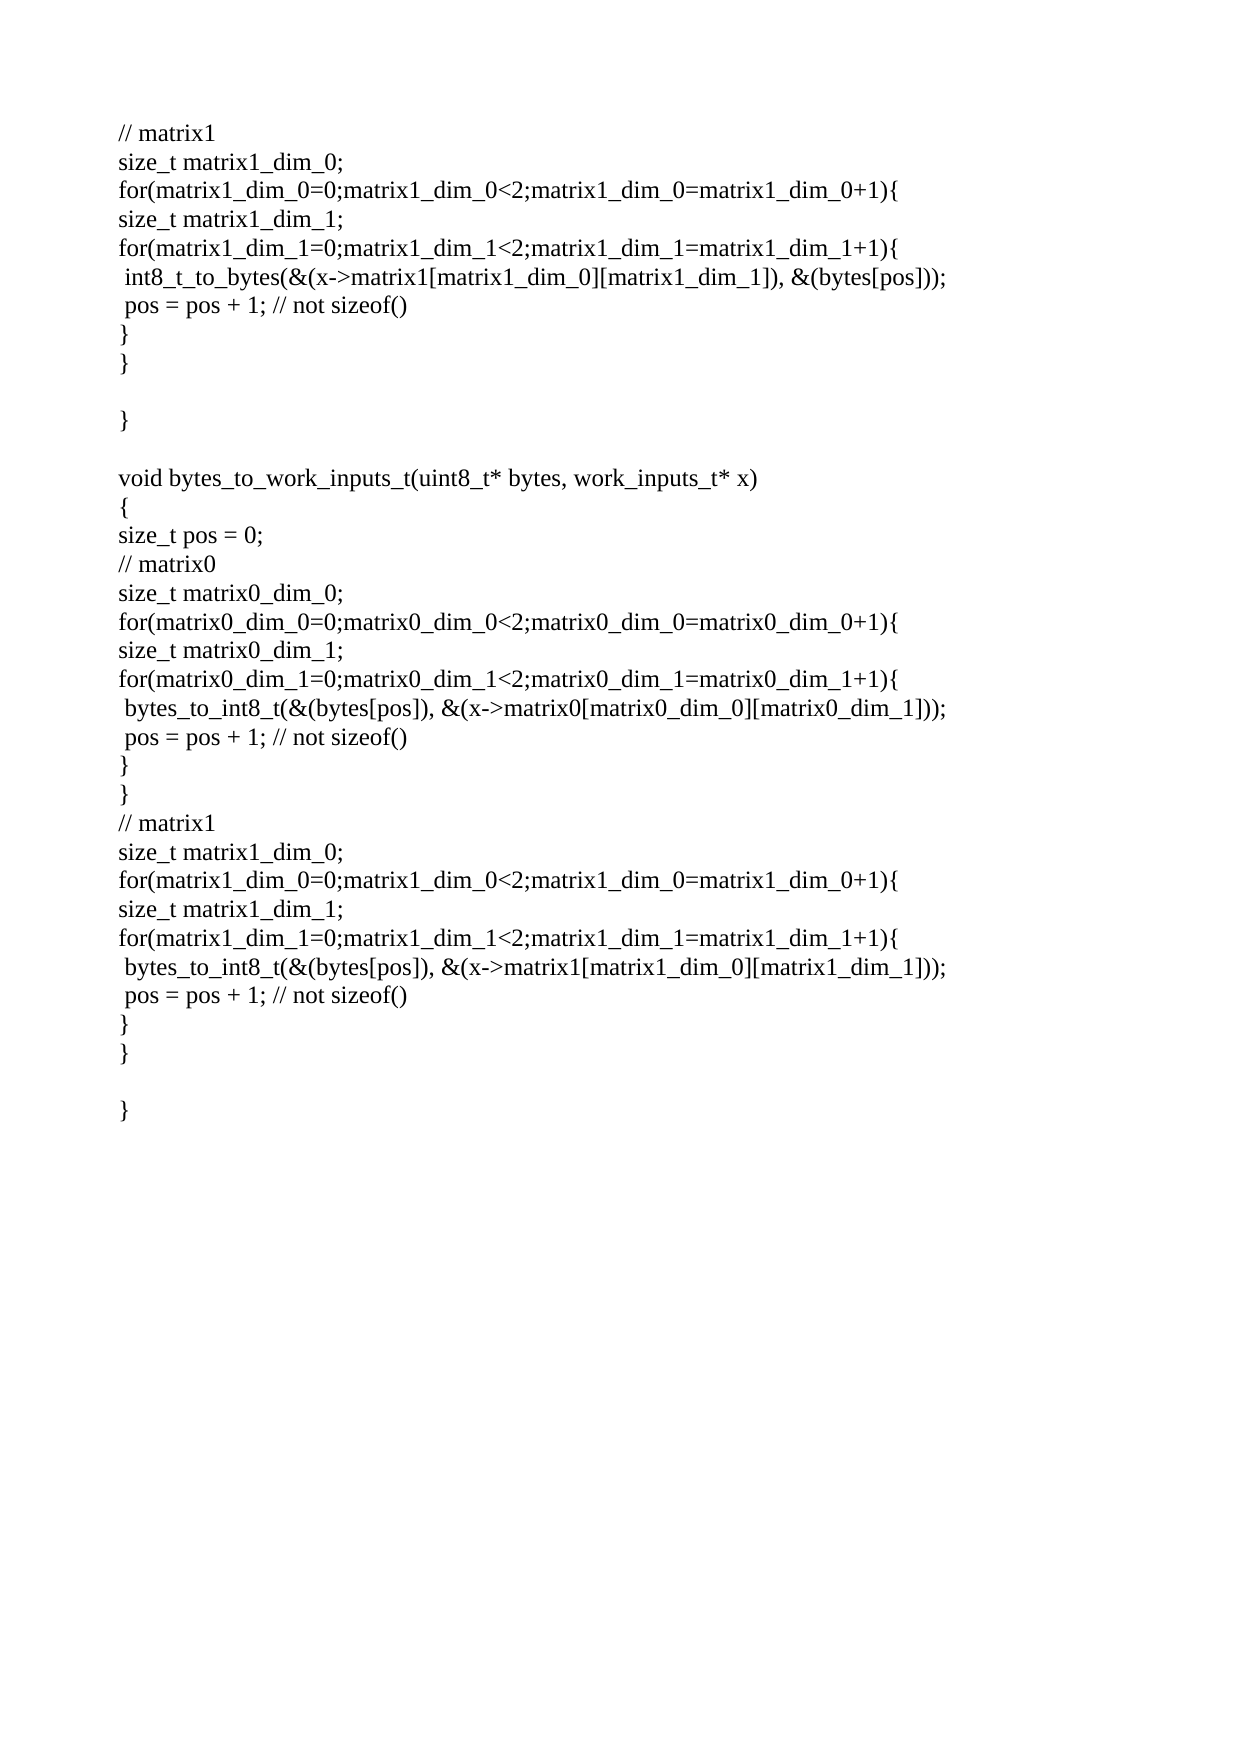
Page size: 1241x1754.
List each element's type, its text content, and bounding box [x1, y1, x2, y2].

text size_t matrix1_dim_1; [118, 204, 1122, 233]
text size_t matrix0_dim_0; [118, 578, 1122, 607]
text void bytes_to_work_inputs_t(uint8_t* bytes, work_inputs_t* x) [118, 463, 1122, 492]
text } [118, 1009, 1122, 1038]
text pos = pos + 1; // not sizeof() [118, 981, 1122, 1009]
text } [118, 751, 1122, 779]
text for(matrix0_dim_0=0;matrix0_dim_0<2;matrix0_dim_0=matrix0_dim_0+1){ [118, 607, 1122, 636]
text } [118, 779, 1122, 808]
text for(matrix1_dim_1=0;matrix1_dim_1<2;matrix1_dim_1=matrix1_dim_1+1){ [118, 923, 1122, 952]
text size_t pos = 0; [118, 521, 1122, 549]
text // matrix1 [118, 118, 1122, 147]
text size_t matrix1_dim_0; [118, 837, 1122, 866]
text pos = pos + 1; // not sizeof() [118, 291, 1122, 319]
text bytes_to_int8_t(&(bytes[pos]), &(x->matrix0[matrix0_dim_0][matrix0_dim_1])); [118, 693, 1122, 722]
text size_t matrix1_dim_1; [118, 894, 1122, 923]
text size_t matrix0_dim_1; [118, 636, 1122, 664]
text pos = pos + 1; // not sizeof() [118, 722, 1122, 751]
text bytes_to_int8_t(&(bytes[pos]), &(x->matrix1[matrix1_dim_0][matrix1_dim_1])); [118, 952, 1122, 981]
text } [118, 1038, 1122, 1067]
text } [118, 1096, 1122, 1124]
text { [118, 492, 1122, 521]
text for(matrix1_dim_0=0;matrix1_dim_0<2;matrix1_dim_0=matrix1_dim_0+1){ [118, 866, 1122, 894]
text // matrix0 [118, 549, 1122, 578]
text } [118, 319, 1122, 348]
text int8_t_to_bytes(&(x->matrix1[matrix1_dim_0][matrix1_dim_1]), &(bytes[pos])); [118, 262, 1122, 291]
text for(matrix0_dim_1=0;matrix0_dim_1<2;matrix0_dim_1=matrix0_dim_1+1){ [118, 664, 1122, 693]
text for(matrix1_dim_1=0;matrix1_dim_1<2;matrix1_dim_1=matrix1_dim_1+1){ [118, 233, 1122, 262]
text // matrix1 [118, 808, 1122, 837]
text for(matrix1_dim_0=0;matrix1_dim_0<2;matrix1_dim_0=matrix1_dim_0+1){ [118, 176, 1122, 204]
text size_t matrix1_dim_0; [118, 147, 1122, 176]
text } [118, 406, 1122, 434]
text } [118, 348, 1122, 377]
